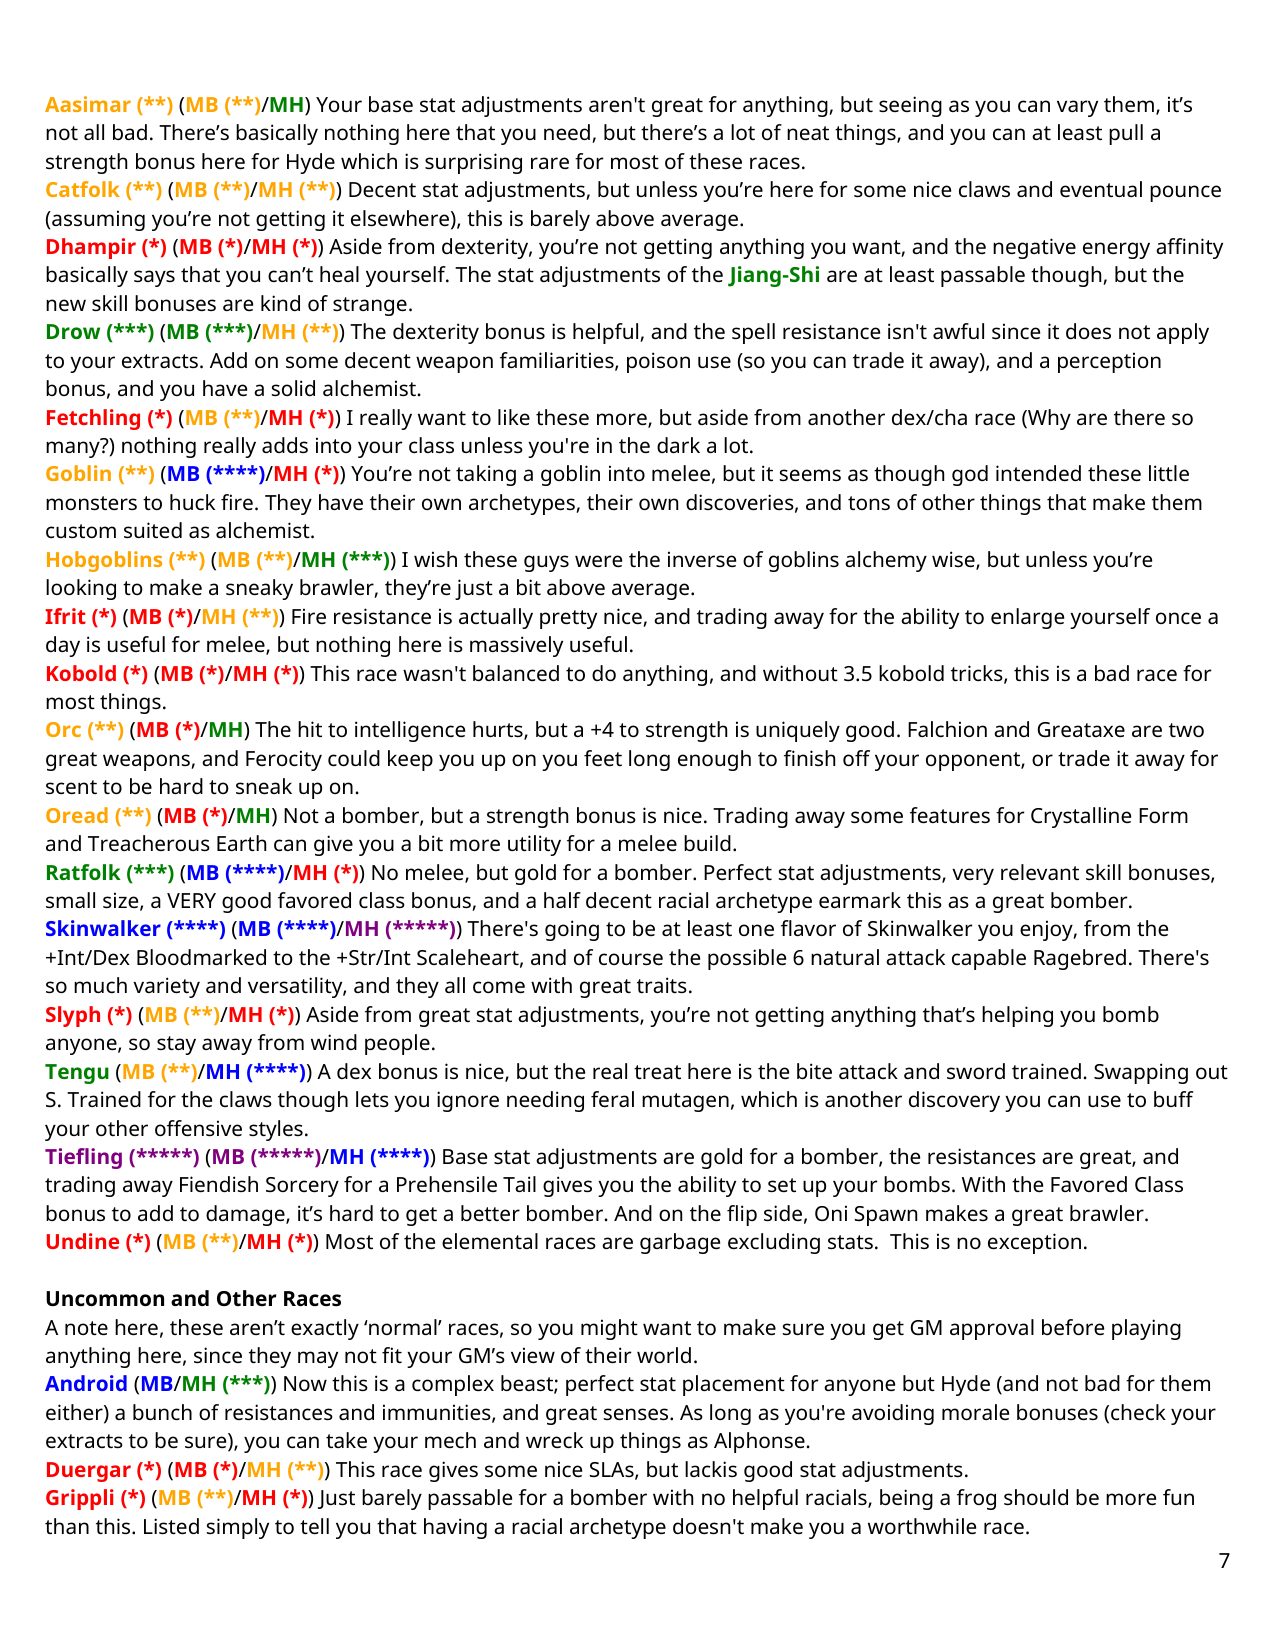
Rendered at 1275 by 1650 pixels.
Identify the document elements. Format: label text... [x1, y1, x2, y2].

text Kobold (*) (MB (*)/MH (*)) This race wasn't balanced to do anything, and without 3.5 kobold tricks, this is a bad race for most things. [45, 659, 1230, 716]
text Ifrit (*) (MB (*)/MH (**)) Fire resistance is actually pretty nice, and trading away for the ability to enlarge yourself once a day is useful for melee, but nothing here is massively useful. [45, 602, 1230, 659]
text Tiefling (*****) (MB (*****)/MH (****)) Base stat adjustments are gold for a bomber, the resistances are great, and trading away Fiendish Sorcery for a Prehensile Tail gives you the ability to set up your bombs. With the Favored Class bonus to add to damage, it’s hard to get a better bomber. And on the flip side, Oni Spawn makes a great brawler. [45, 1142, 1230, 1227]
text Dhampir (*) (MB (*)/MH (*)) Aside from dexterity, you’re not getting anything you want, and the negative energy affinity basically says that you can’t heal yourself. The stat adjustments of the Jiang-Shi are at least passable though, but the new skill bonuses are kind of strange. [45, 232, 1230, 317]
text Ratfolk (***) (MB (****)/MH (*)) No melee, but gold for a bomber. Perfect stat adjustments, very relevant skill bonuses, small size, a VERY good favored class bonus, and a half decent racial archetype earmark this as a great bomber. [45, 858, 1230, 914]
text Catfolk (**) (MB (**)/MH (**)) Decent stat adjustments, but unless you’re here for some nice claws and eventual pounce (assuming you’re not getting it elsewhere), this is barely above average. [45, 175, 1230, 232]
text A note here, these aren’t exactly ‘normal’ races, so you might want to make sure you get GM approval before playing anything here, since they may not fit your GM’s view of their world. [45, 1313, 1230, 1369]
text Fetchling (*) (MB (**)/MH (*)) I really want to like these more, but aside from another dex/cha race (Why are there so many?) nothing really adds into your class unless you're in the dark a lot. [45, 403, 1230, 459]
text Skinwalker (****) (MB (****)/MH (*****)) There's going to be at least one flavor of Skinwalker you enjoy, from the +Int/Dex Bloodmarked to the +Str/Int Scaleheart, and of course the possible 6 natural attack capable Ragebred. There's so much variety and versatility, and they all come with great traits. [45, 914, 1230, 1000]
text Orc (**) (MB (*)/MH) The hit to intelligence hurts, but a +4 to strength is uniquely good. Falchion and Greataxe are two great weapons, and Ferocity could keep you up on you feet long enough to finish off your opponent, or trade it away for scent to be hard to sneak up on. [45, 716, 1230, 801]
text Aasimar (**) (MB (**)/MH) Your base stat adjustments aren't great for anything, but seeing as you can vary them, it’s not all bad. There’s basically nothing here that you need, but there’s a lot of neat things, and you can at least pull a strength bonus here for Hyde which is surprising rare for most of these races. [45, 90, 1230, 175]
text Drow (***) (MB (***)/MH (**)) The dexterity bonus is helpful, and the spell resistance isn't awful since it does not apply to your extracts. Add on some decent weapon familiarities, poison use (so you can trade it away), and a perception bonus, and you have a solid alchemist. [45, 317, 1230, 403]
text Goblin (**) (MB (****)/MH (*)) You’re not taking a goblin into melee, but it seems as though god intended these little monsters to huck fire. They have their own archetypes, their own discoveries, and tons of other things that make them custom suited as alchemist. [45, 459, 1230, 545]
text Grippli (*) (MB (**)/MH (*)) Just barely passable for a bomber with no helpful racials, being a frog should be more fun than this. Listed simply to tell you that having a racial archetype doesn't make you a worthwhile race. [45, 1483, 1230, 1540]
text Tengu (MB (**)/MH (****)) A dex bonus is nice, but the real treat here is the bite attack and sword trained. Swapping out S. Trained for the claws though lets you ignore needing feral mutagen, which is another discovery you can use to buff your other offensive styles. [45, 1057, 1230, 1142]
text Undine (*) (MB (**)/MH (*)) Most of the elemental races are garbage excluding stats. This is no exception. [45, 1227, 1230, 1256]
text Android (MB/MH (***)) Now this is a complex beast; perfect stat placement for anyone but Hyde (and not bad for them either) a bunch of resistances and immunities, and great senses. As long as you're avoiding morale bonuses (check your extracts to be sure), you can take your mech and wreck up things as Alphonse. [45, 1369, 1230, 1455]
text Hobgoblins (**) (MB (**)/MH (***)) I wish these guys were the inverse of goblins alchemy wise, but unless you’re looking to make a sneaky brawler, they’re just a bit above average. [45, 545, 1230, 602]
text Slyph (*) (MB (**)/MH (*)) Aside from great stat adjustments, you’re not getting anything that’s helping you bomb anyone, so stay away from wind people. [45, 1000, 1230, 1057]
text Oread (**) (MB (*)/MH) Not a bomber, but a strength bonus is nice. Trading away some features for Crystalline Form and Treacherous Earth can give you a bit more utility for a melee build. [45, 801, 1230, 858]
text Duergar (*) (MB (*)/MH (**)) This race gives some nice SLAs, but lackis good stat adjustments. [45, 1455, 1230, 1483]
text Uncommon and Other Races [45, 1284, 1230, 1313]
